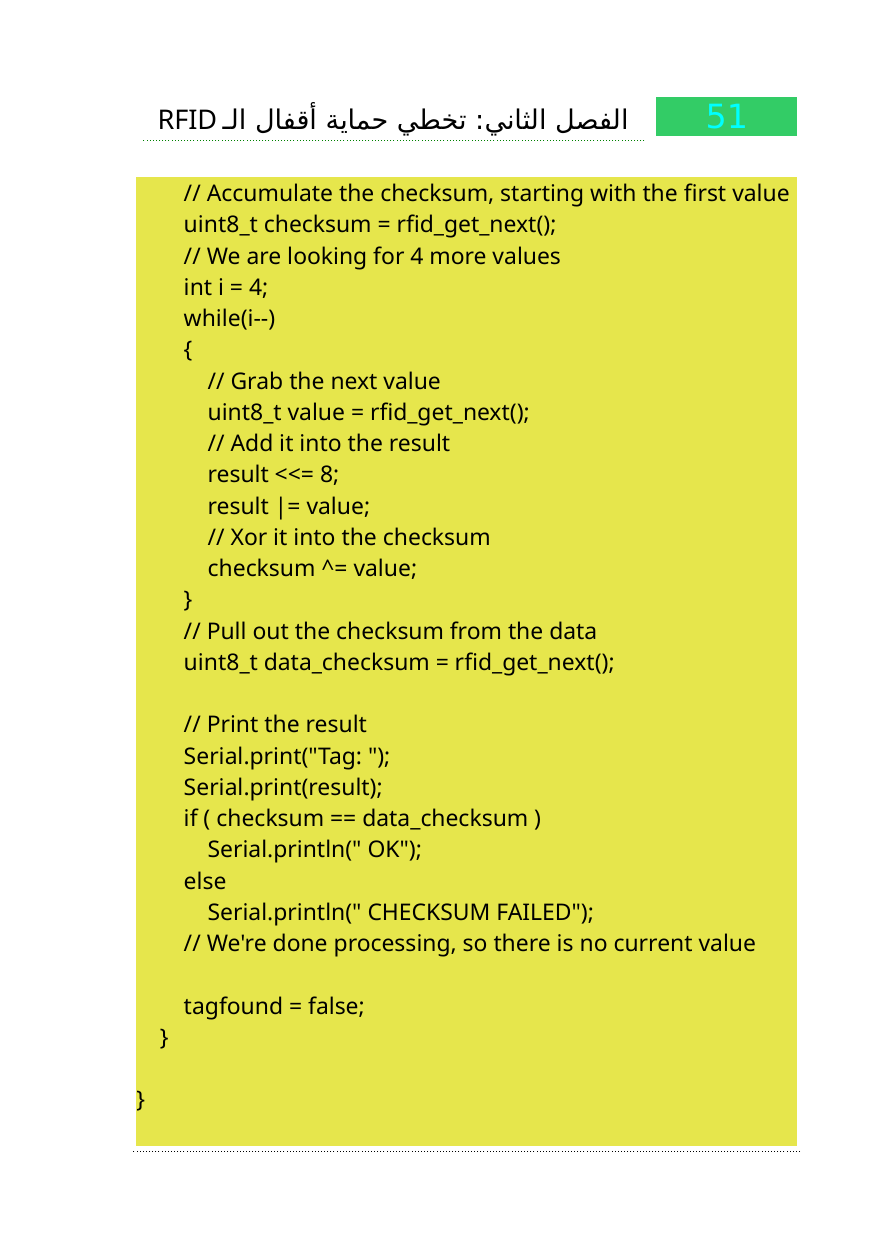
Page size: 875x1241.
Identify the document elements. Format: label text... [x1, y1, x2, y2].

text // Grab the next value [136, 365, 797, 396]
text // Print the result [136, 708, 797, 740]
text result |= value; [136, 490, 797, 521]
text // Accumulate the checksum, starting with the first value [136, 177, 797, 208]
text // Xor it into the checksum [136, 521, 797, 552]
text } [136, 583, 797, 615]
text while(i--) [136, 302, 797, 333]
text checksum ^= value; [136, 552, 797, 583]
text } [136, 1021, 797, 1052]
text // We are looking for 4 more values [136, 240, 797, 271]
text Serial.println(" CHECKSUM FAILED"); [136, 896, 797, 927]
text Serial.print(result); [136, 771, 797, 802]
text uint8_t checksum = rfid_get_next(); [136, 208, 797, 240]
text // Pull out the checksum from the data [136, 615, 797, 646]
text uint8_t value = rfid_get_next(); [136, 396, 797, 427]
text Serial.print("Tag: "); [136, 740, 797, 771]
text if ( checksum == data_checksum ) [136, 802, 797, 833]
text tagfound = false; [136, 990, 797, 1021]
text uint8_t data_checksum = rfid_get_next(); [136, 646, 797, 677]
text else [136, 865, 797, 896]
text int i = 4; [136, 271, 797, 302]
text // We're done processing, so there is no current value [136, 927, 797, 958]
text { [136, 333, 797, 365]
text result <<= 8; [136, 458, 797, 490]
text } [136, 1083, 797, 1115]
text // Add it into the result [136, 427, 797, 458]
text Serial.println(" OK"); [136, 833, 797, 865]
